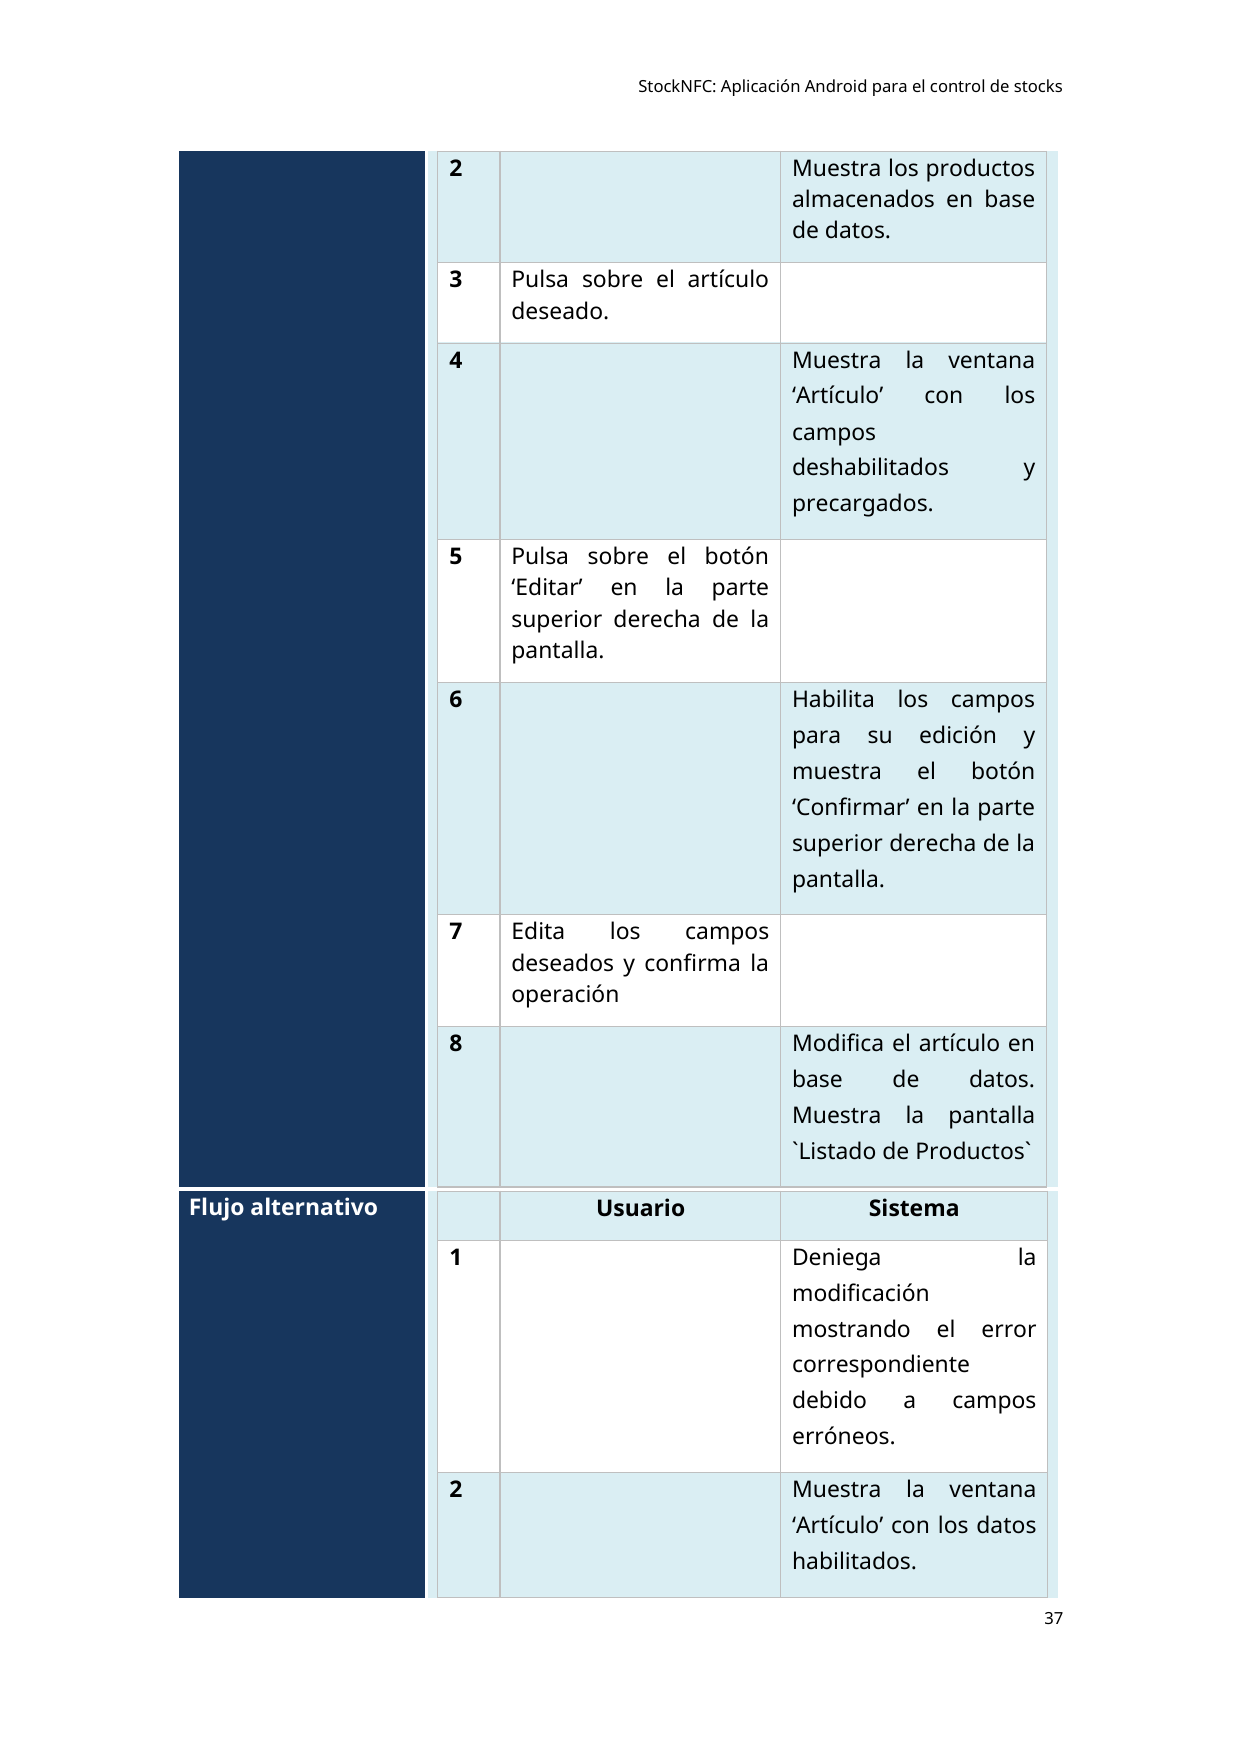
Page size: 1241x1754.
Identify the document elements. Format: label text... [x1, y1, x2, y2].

table_cell 1 [438, 1241, 499, 1472]
table_header Sistema [781, 1192, 1047, 1239]
table_cell Pulsa sobre el artículo deseado. [501, 263, 780, 342]
table_cell [501, 1241, 780, 1472]
table_cell 8 [438, 1027, 499, 1186]
table_cell [501, 344, 780, 539]
table_cell [501, 1473, 780, 1597]
table_cell 4 [438, 344, 499, 539]
table_cell Deniega la modificación mostrando el error correspondiente debido a campos erróneos. [781, 1241, 1047, 1472]
table_cell Muestra la ventana ‘Artículo’ con los datos habilitados. [781, 1473, 1047, 1597]
table_cell Flujo alternativo [179, 1191, 425, 1598]
table_cell [428, 151, 437, 1187]
table_cell 6 [438, 683, 499, 914]
table_cell [1048, 1191, 1058, 1598]
table_cell Habilita los campos para su edición y muestra el botón ‘Confirmar’ en la parte superior derecha de la pantalla. [781, 683, 1046, 914]
table_header [438, 1192, 499, 1239]
table_cell [428, 1191, 437, 1598]
table_cell [501, 1027, 780, 1186]
table_cell Modifica el artículo en base de datos. Muestra la pantalla `Listado de Productos` [781, 1027, 1046, 1186]
table_cell [781, 540, 1046, 682]
table_cell 5 [438, 540, 499, 682]
table_cell 2 [438, 152, 499, 262]
table_cell 7 [438, 915, 499, 1026]
table_cell Edita los campos deseados y confirma la operación [501, 915, 780, 1026]
table_cell Pulsa sobre el botón ‘Editar’ en la parte superior derecha de la pantalla. [501, 540, 780, 682]
table_cell Muestra los productos almacenados en base de datos. [781, 152, 1046, 262]
table_header Usuario [501, 1192, 780, 1239]
table_cell [179, 151, 425, 1187]
table_cell 3 [438, 263, 499, 342]
table_cell [1047, 151, 1058, 1187]
table_cell [501, 683, 780, 914]
table_cell [501, 152, 780, 262]
table_cell 2 [438, 1473, 499, 1597]
table_cell [781, 915, 1046, 1026]
table_cell Muestra la ventana ‘Artículo’ con los campos deshabilitados y precargados. [781, 344, 1046, 539]
table_cell [781, 263, 1046, 342]
